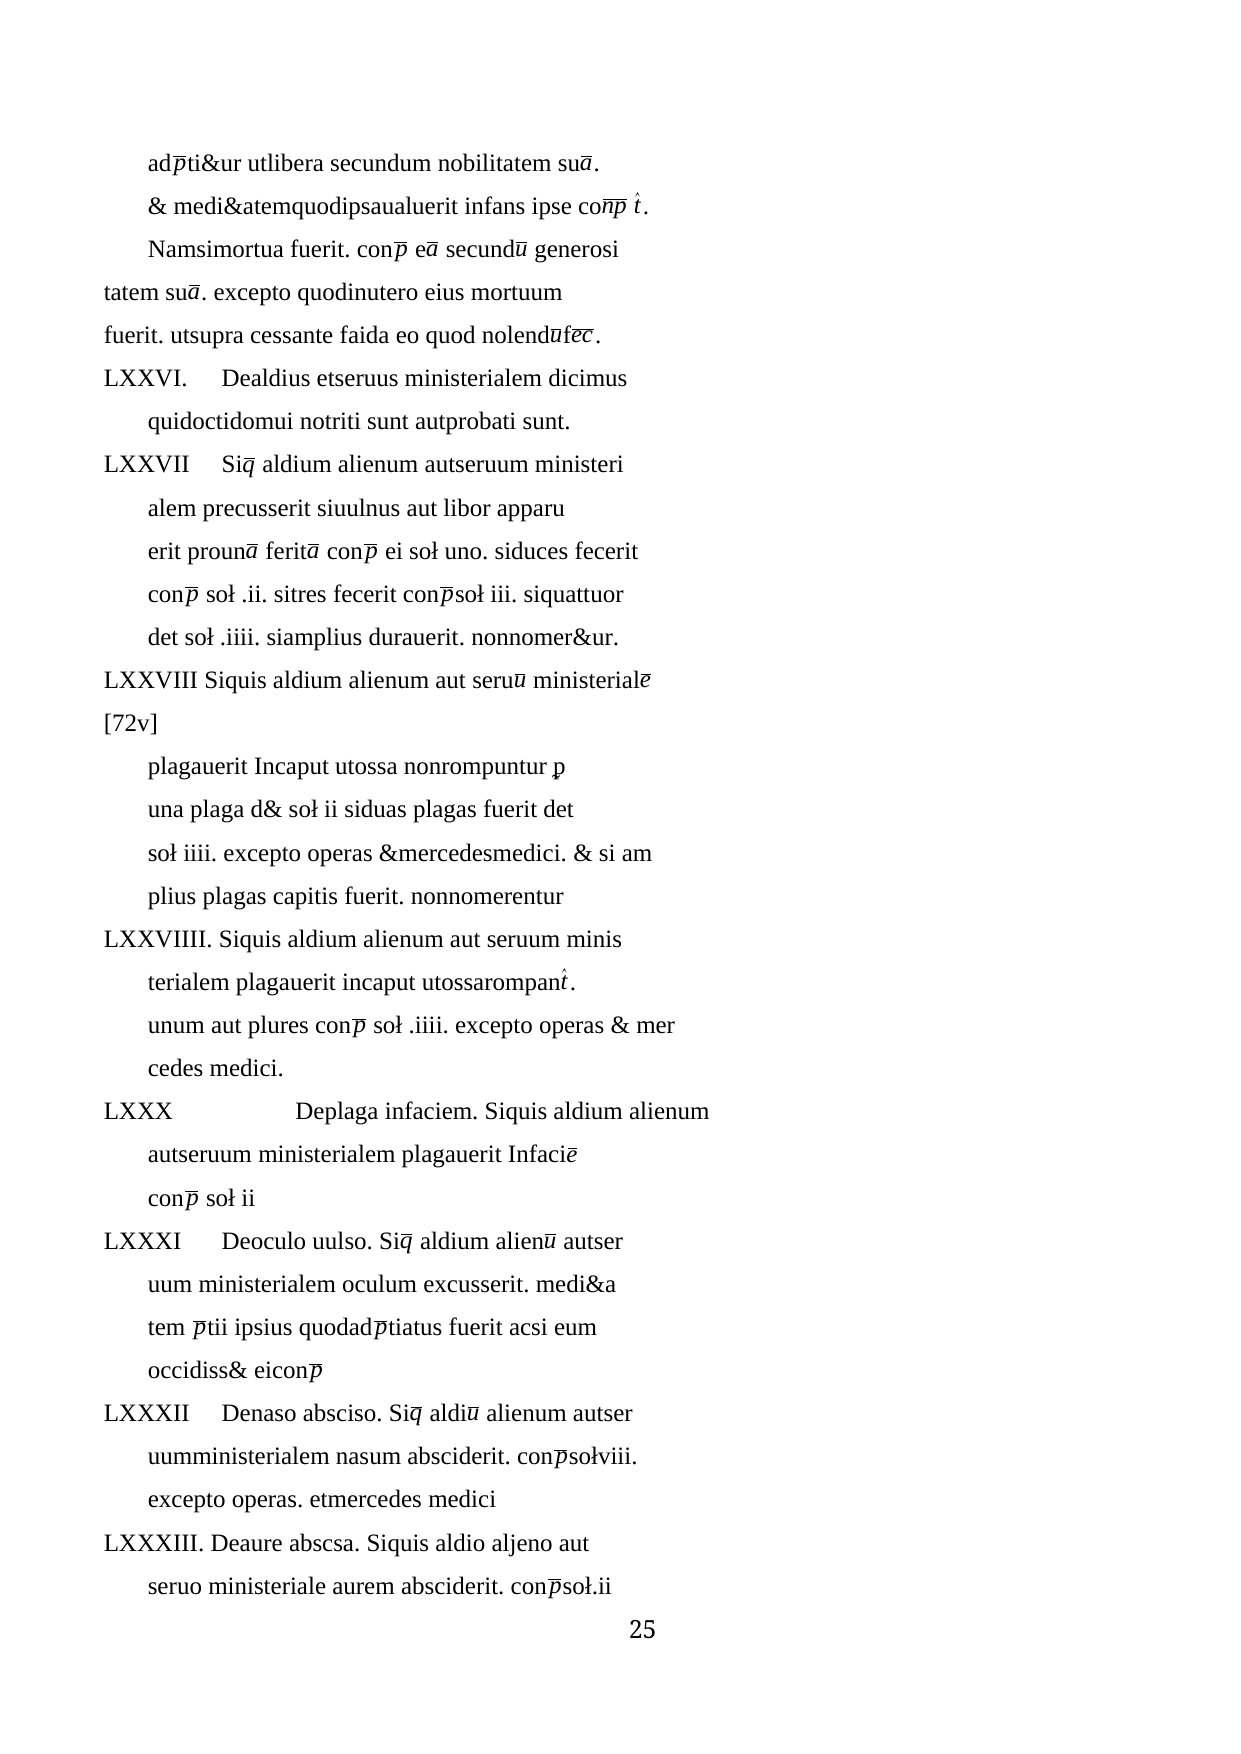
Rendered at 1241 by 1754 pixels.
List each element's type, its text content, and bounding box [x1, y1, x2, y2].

text LXXXI Deoculo uulso. Si aldium alien autser [103, 1226, 1211, 1254]
text con soł .ii. sitres fecerit consoł iii. siquattuor [103, 579, 1211, 608]
text LXXVIIII. Siquis aldium alienum aut seruum minis [103, 924, 1211, 953]
text plius plagas capitis fuerit. nonnomerentur [103, 881, 1211, 909]
text con soł ii [103, 1183, 1211, 1211]
text tem tii ipsius quodadtiatus fuerit acsi eum [103, 1312, 1211, 1341]
text occidiss& eicon [103, 1355, 1211, 1384]
text LXXXIII. Deaure abscsa. Siquis aldio aljeno aut [103, 1528, 1211, 1556]
text excepto operas. etmercedes medici [103, 1484, 1211, 1513]
text [72v] [103, 708, 1211, 737]
text unum aut plures con soł .iiii. excepto operas & mer [103, 1010, 1211, 1039]
text LXXVI. Dealdius etseruus ministerialem dicimus [103, 363, 1211, 392]
text una plaga d& soł ii siduas plagas fuerit det [103, 794, 1211, 823]
text tatem su. excepto quodinutero eius mortuum [103, 277, 1211, 306]
text uumministerialem nasum absciderit. consołviii. [103, 1441, 1211, 1470]
text plagauerit Incaput utossa nonrompuntur ᵱ [103, 751, 1211, 780]
text seruo ministeriale aurem absciderit. consoł.ii [103, 1571, 1211, 1599]
text quidoctidomui notriti sunt autprobati sunt. [103, 406, 1211, 435]
text LXXVIII Siquis aldium alienum aut seru ministerial [103, 665, 1211, 694]
text & medi&atemquodipsaualuerit infans ipse co . [103, 191, 1211, 219]
text fuerit. utsupra cessante faida eo quod nolendf. [103, 320, 1211, 349]
text cedes medici. [103, 1053, 1211, 1082]
text Namsimortua fuerit. con e secund generosi [103, 234, 1211, 263]
text det soł .iiii. siamplius durauerit. nonnomer&ur. [103, 622, 1211, 651]
text erit proun ferit con ei soł uno. siduces fecerit [103, 536, 1211, 564]
text LXXXII Denaso absciso. Si aldi alienum autser [103, 1398, 1211, 1427]
text adti&ur utlibera secundum nobilitatem su. [103, 148, 1211, 176]
text soł iiii. excepto operas &mercedesmedici. & si am [103, 838, 1211, 866]
text alem precusserit siuulnus aut libor apparu [103, 493, 1211, 521]
text LXXX Deplaga infaciem. Siquis aldium alienum [103, 1096, 1211, 1125]
text terialem plagauerit incaput utossarompan. [103, 967, 1211, 996]
text LXXVII Si aldium alienum autseruum ministeri [103, 449, 1211, 478]
text autseruum ministerialem plagauerit Infaci [103, 1139, 1211, 1168]
text uum ministerialem oculum excusserit. medi&a [103, 1269, 1211, 1298]
